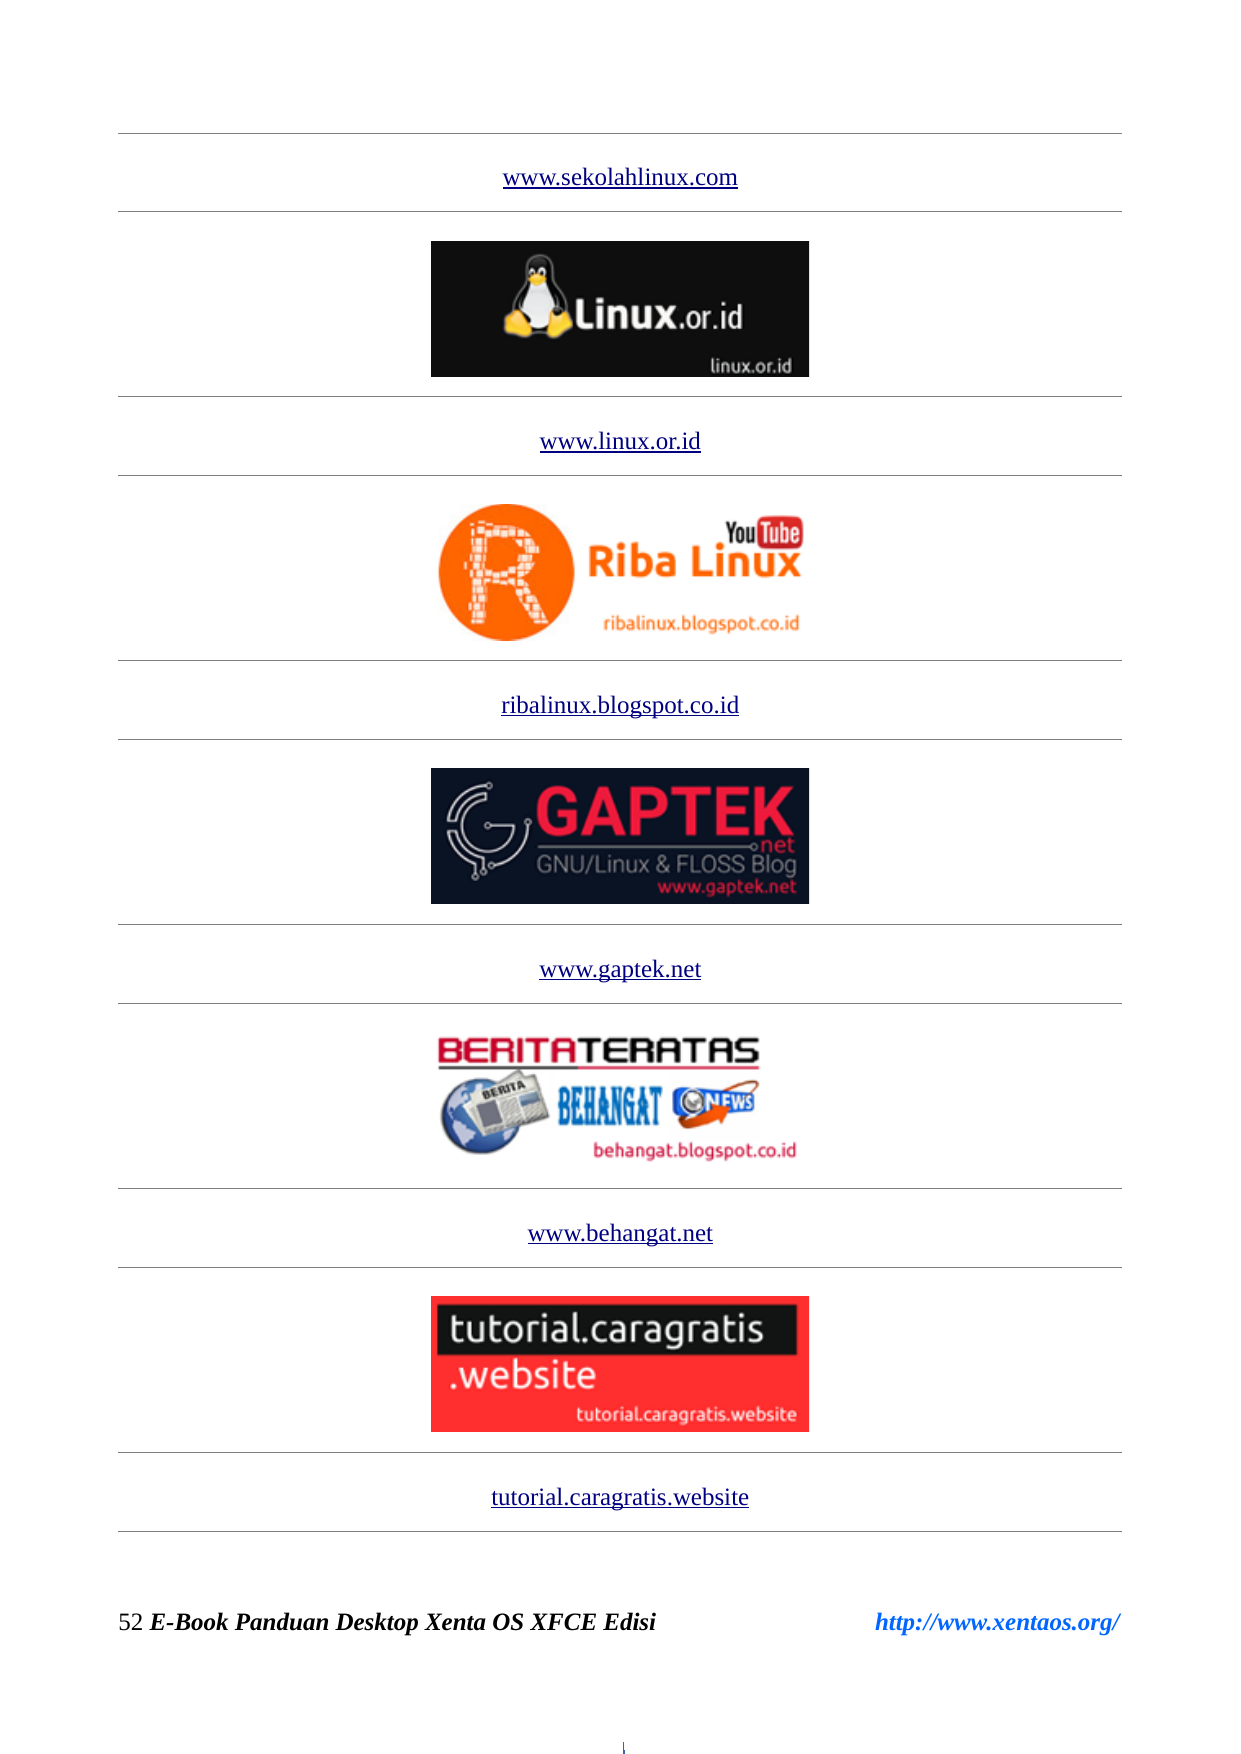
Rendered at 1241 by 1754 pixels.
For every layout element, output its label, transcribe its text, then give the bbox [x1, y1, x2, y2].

text www.sekolahlinux.com [118, 162, 1122, 191]
text www.linux.or.id [118, 426, 1122, 455]
text ribalinux.blogspot.co.id [118, 690, 1122, 719]
text www.gaptek.net [118, 954, 1122, 983]
picture [431, 241, 810, 377]
picture [431, 1032, 810, 1168]
text tutorial.caragratis.website [118, 1482, 1122, 1510]
picture [431, 1296, 810, 1432]
text www.behangat.net [118, 1218, 1122, 1246]
picture [431, 504, 810, 641]
picture [431, 768, 810, 904]
